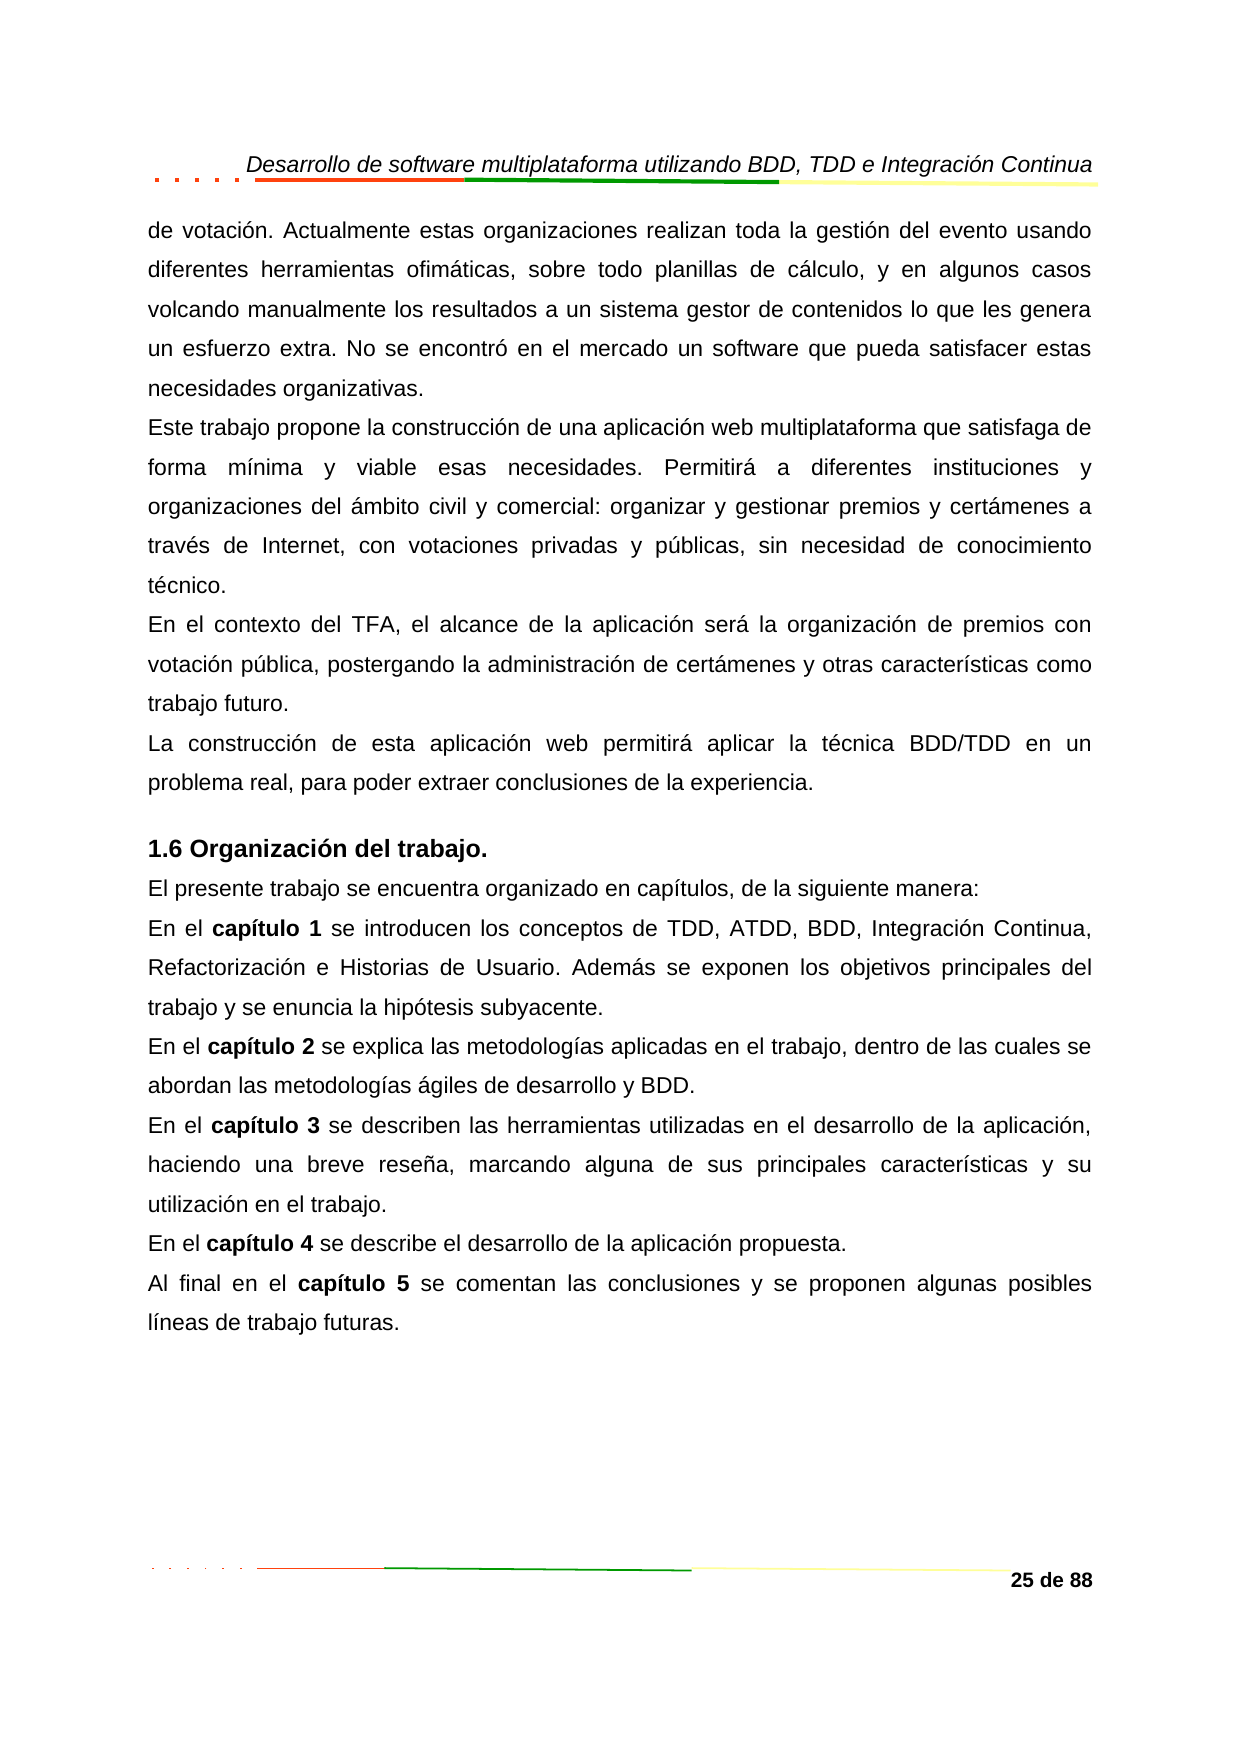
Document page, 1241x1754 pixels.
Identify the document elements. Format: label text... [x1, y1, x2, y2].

text de votación. Actualmente estas organizaciones realizan toda la gestión del evento usando diferentes herramientas ofimáticas, sobre todo planillas de cálculo, y en algunos casos volcando manualmente los resultados a un sistema gestor de contenidos lo que les genera un esfuerzo extra. No se encontró en el mercado un software que pueda satisfacer estas necesidades organizativas. [148, 217, 1093, 401]
text En el capítulo 3 se describen las herramientas utilizadas en el desarrollo de la aplicación, haciendo una breve reseña, marcando alguna de sus principales características y su utilización en el trabajo. [148, 1112, 1093, 1217]
text La construcción de esta aplicación web permitirá aplicar la técnica BDD/TDD en un problema real, para poder extraer conclusiones de la experiencia. [148, 730, 1093, 796]
subtitle 1.6 Organización del trabajo. [148, 834, 1093, 862]
text En el capítulo 1 se introducen los conceptos de TDD, ATDD, BDD, Integración Continua, Refactorización e Historias de Usuario. Además se exponen los objetivos principales del trabajo y se enuncia la hipótesis subyacente. [148, 914, 1093, 1020]
text Al final en el capítulo 5 se comentan las conclusiones y se proponen algunas posibles líneas de trabajo futuras. [148, 1270, 1093, 1336]
text En el contexto del TFA, el alcance de la aplicación será la organización de premios con votación pública, postergando la administración de certámenes y otras características como trabajo futuro. [148, 611, 1093, 717]
text En el capítulo 4 se describe el desarrollo de la aplicación propuesta. [148, 1230, 1093, 1257]
text El presente trabajo se encuentra organizado en capítulos, de la siguiente manera: [148, 875, 1093, 901]
text Este trabajo propone la construcción de una aplicación web multiplataforma que satisfaga de forma mínima y viable esas necesidades. Permitirá a diferentes instituciones y organizaciones del ámbito civil y comercial: organizar y gestionar premios y certámenes a través de Internet, con votaciones privadas y públicas, sin necesidad de conocimiento técnico. [148, 414, 1093, 598]
text En el capítulo 2 se explica las metodologías aplicadas en el trabajo, dentro de las cuales se abordan las metodologías ágiles de desarrollo y BDD. [148, 1033, 1093, 1099]
